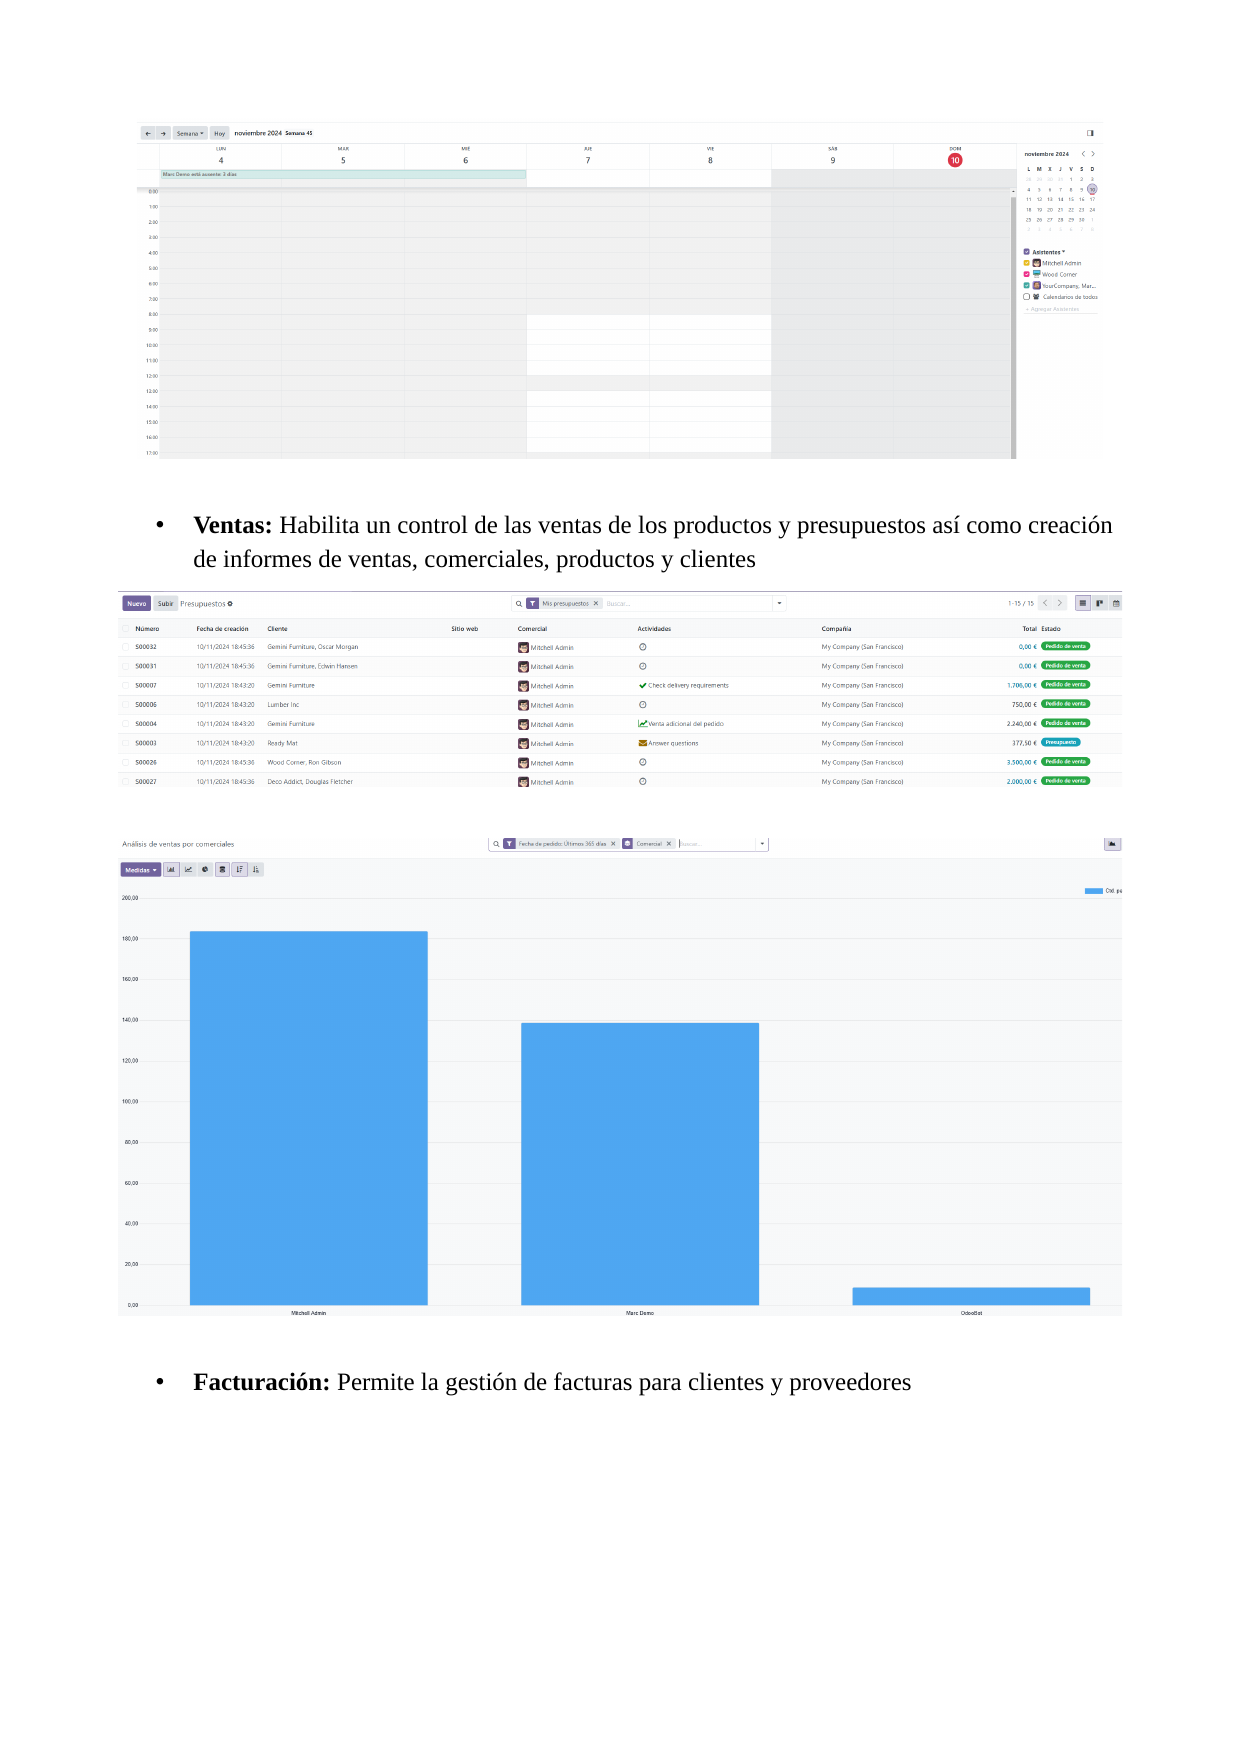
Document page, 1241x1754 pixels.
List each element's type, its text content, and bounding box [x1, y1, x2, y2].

list Ventas: Habilita un control de las ventas de los productos y presupuestos así como creación de informes de ventas, comerciales, productos y clientes [156, 511, 1122, 572]
picture [136, 118, 1104, 459]
picture [118, 838, 1123, 1316]
picture [118, 591, 1123, 787]
list Facturación: Permite la gestión de facturas para clientes y proveedores [156, 1367, 1122, 1396]
